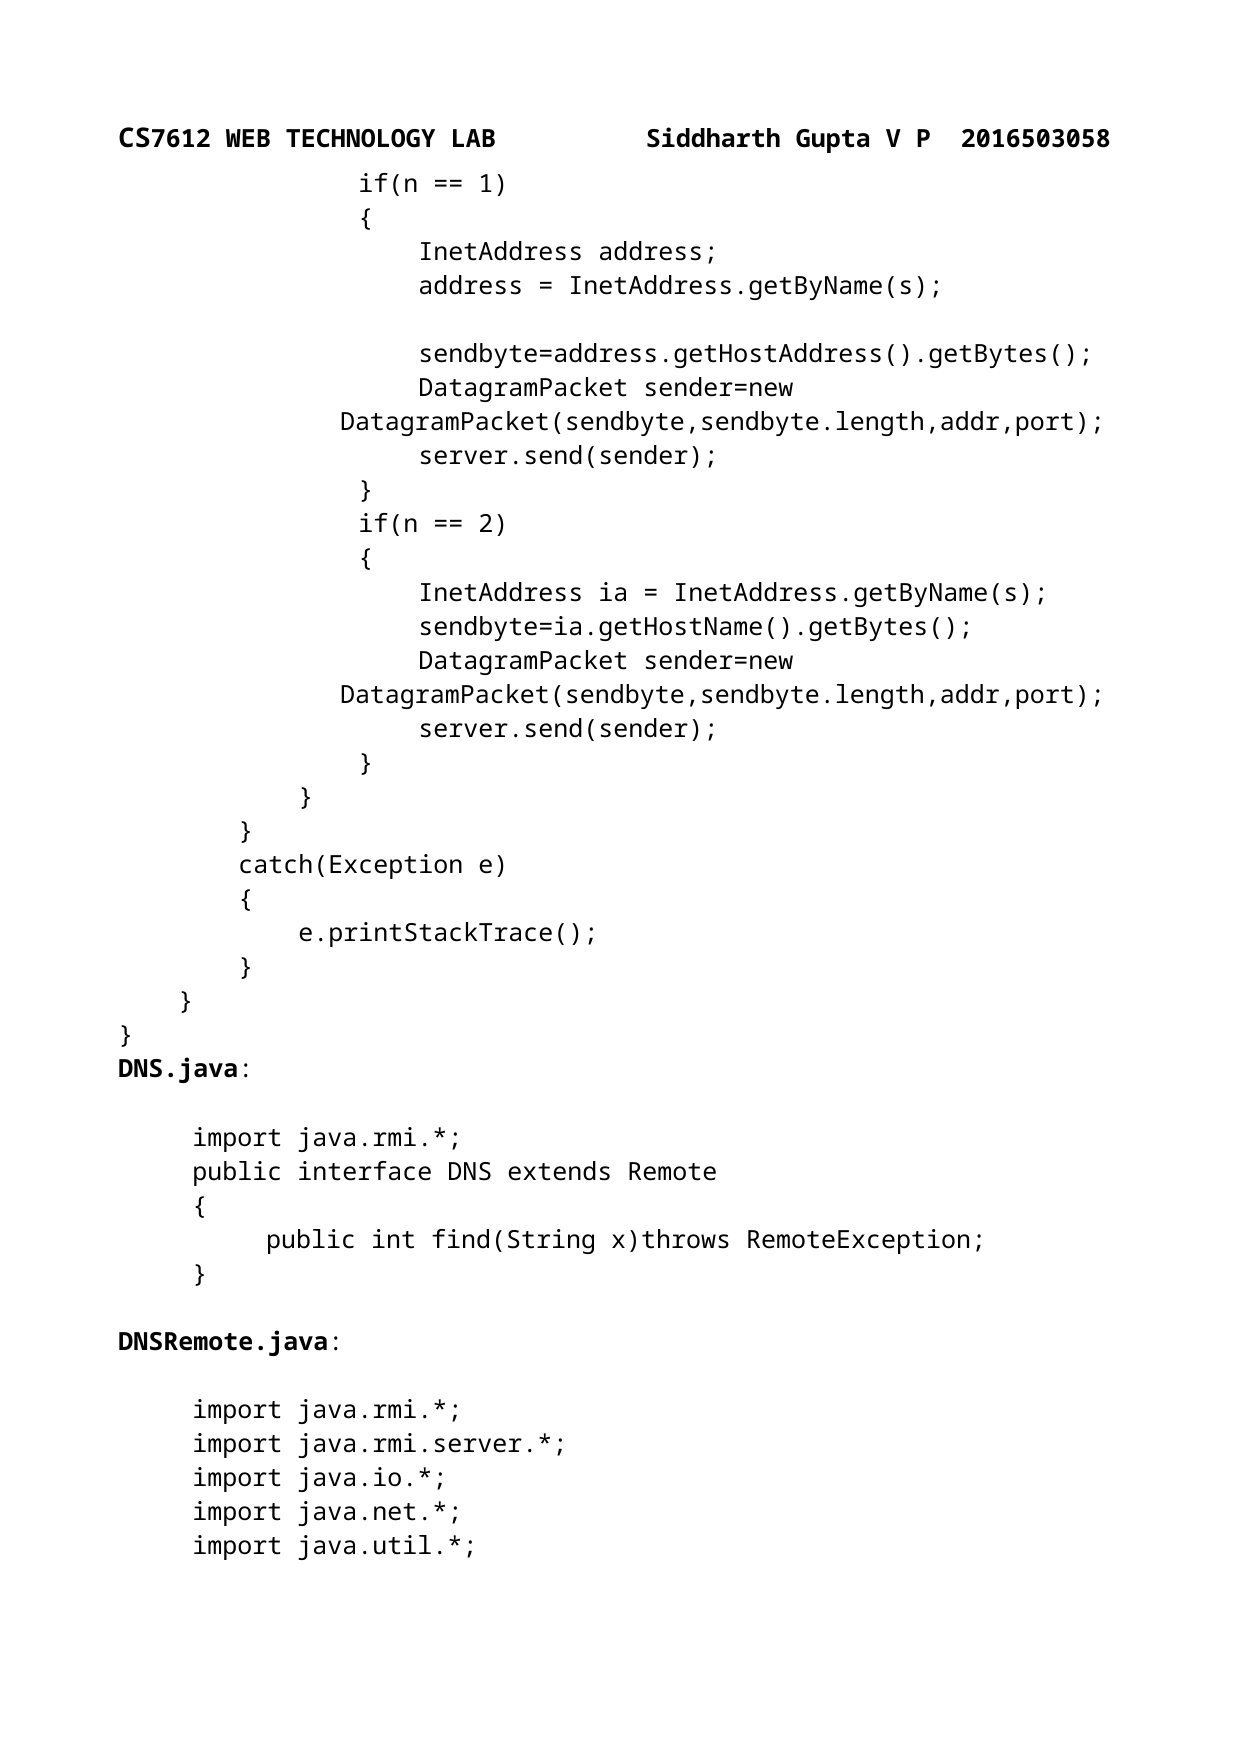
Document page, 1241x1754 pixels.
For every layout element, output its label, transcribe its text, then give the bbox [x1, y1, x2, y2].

text { [118, 199, 1122, 233]
text if(n == 2) [118, 506, 1122, 540]
text if(n == 1) [118, 165, 1122, 199]
text DNS.java: [118, 1051, 1122, 1085]
text import java.rmi.server.*; [192, 1426, 1122, 1460]
text import java.util.*; [192, 1528, 1122, 1562]
text } [118, 1017, 1122, 1051]
text } [118, 778, 1122, 813]
text InetAddress address; [118, 233, 1122, 268]
text } [118, 744, 1122, 778]
text InetAddress ia = InetAddress.getByName(s); [118, 574, 1122, 608]
text import java.io.*; [192, 1460, 1122, 1494]
text { [192, 1187, 1122, 1221]
text import java.rmi.*; [192, 1392, 1122, 1426]
text DatagramPacket sender=new DatagramPacket(sendbyte,sendbyte.length,addr,port); [118, 370, 1122, 438]
text import java.net.*; [192, 1494, 1122, 1528]
text import java.rmi.*; [192, 1119, 1122, 1153]
text server.send(sender); [118, 438, 1122, 472]
text catch(Exception e) [118, 847, 1122, 881]
text } [118, 949, 1122, 983]
text { [118, 540, 1122, 574]
text address = InetAddress.getByName(s); [118, 268, 1122, 302]
text } [118, 983, 1122, 1017]
text DatagramPacket sender=new DatagramPacket(sendbyte,sendbyte.length,addr,port); [118, 642, 1122, 710]
text e.printStackTrace(); [118, 915, 1122, 949]
text } [192, 1255, 1122, 1289]
text public int find(String x)throws RemoteException; [192, 1221, 1122, 1255]
text sendbyte=ia.getHostName().getBytes(); [118, 608, 1122, 642]
text server.send(sender); [118, 710, 1122, 744]
text { [118, 881, 1122, 915]
text DNSRemote.java: [118, 1323, 1122, 1358]
text public interface DNS extends Remote [192, 1153, 1122, 1187]
text } [118, 813, 1122, 847]
text } [118, 472, 1122, 506]
text sendbyte=address.getHostAddress().getBytes(); [118, 336, 1122, 370]
